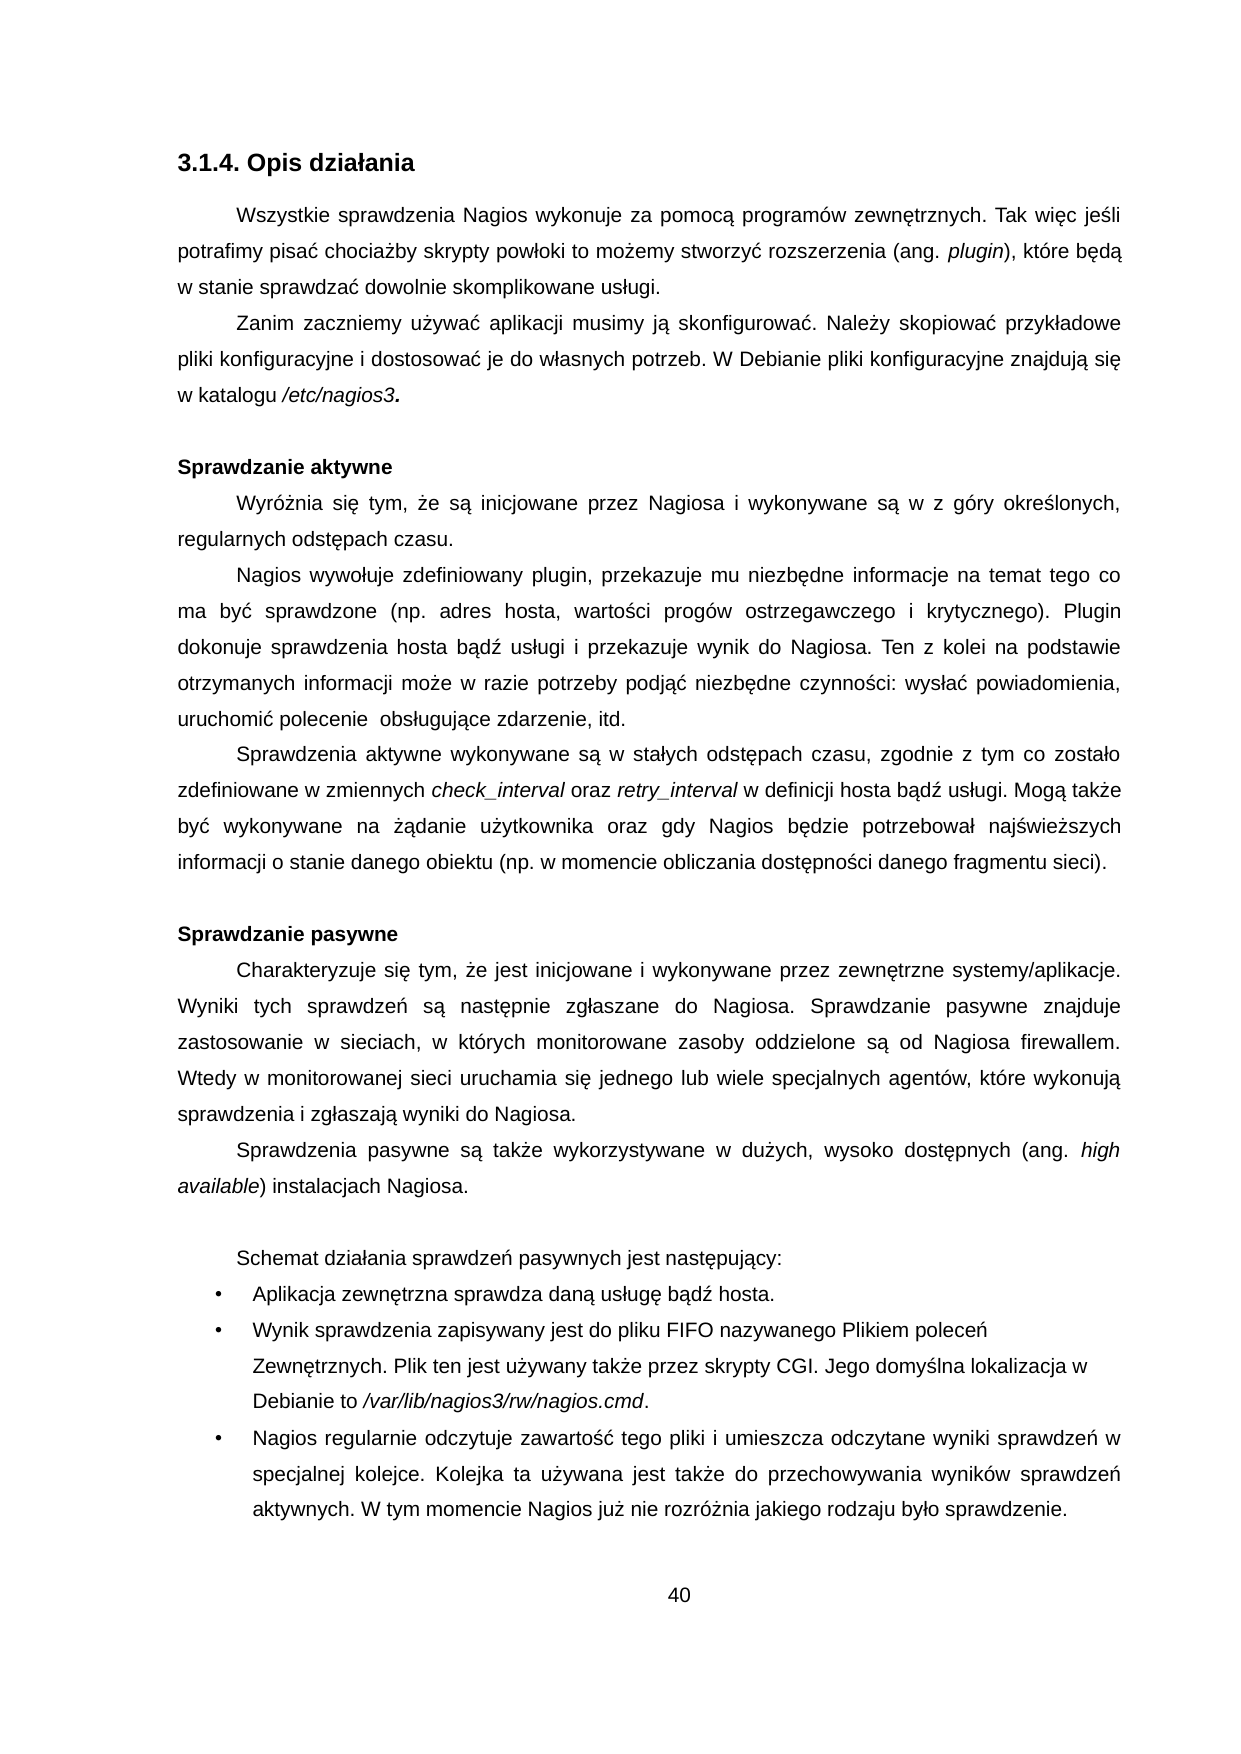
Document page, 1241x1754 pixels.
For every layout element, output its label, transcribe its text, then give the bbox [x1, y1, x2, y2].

text Nagios wywołuje zdefiniowany plugin, przekazuje mu niezbędne informacje na temat tego co ma być sprawdzone (np. adres hosta, wartości progów ostrzegawczego i krytycznego). Plugin dokonuje sprawdzenia hosta bądź usługi i przekazuje wynik do Nagiosa. Ten z kolei na podstawie otrzymanych informacji może w razie potrzeby podjąć niezbędne czynności: wysłać powiadomienia, uruchomić polecenie obsługujące zdarzenie, itd. [177, 563, 1122, 730]
text Sprawdzenia pasywne są także wykorzystywane w dużych, wysoko dostępnych (ang. high available) instalacjach Nagiosa. [177, 1138, 1122, 1197]
text Sprawdzenia aktywne wykonywane są w stałych odstępach czasu, zgodnie z tym co zostało zdefiniowane w zmiennych check_interval oraz retry_interval w definicji hosta bądź usługi. Mogą także być wykonywane na żądanie użytkownika oraz gdy Nagios będzie potrzebował najświeższych informacji o stanie danego obiektu (np. w momencie obliczania dostępności danego fragmentu sieci). [177, 742, 1122, 874]
subtitle 3.1.4. Opis działania [177, 148, 1122, 176]
text Charakteryzuje się tym, że jest inicjowane i wykonywane przez zewnętrzne systemy/aplikacje. Wyniki tych sprawdzeń są następnie zgłaszane do Nagiosa. Sprawdzanie pasywne znajduje zastosowanie w sieciach, w których monitorowane zasoby oddzielone są od Nagiosa firewallem. Wtedy w monitorowanej sieci uruchamia się jednego lub wiele specjalnych agentów, które wykonują sprawdzenia i zgłaszają wyniki do Nagiosa. [177, 958, 1122, 1126]
text Schemat działania sprawdzeń pasywnych jest następujący: [177, 1245, 1122, 1269]
list Nagios regularnie odczytuje zawartość tego pliki i umieszcza odczytane wyniki sprawdzeń w specjalnej kolejce. Kolejka ta używana jest także do przechowywania wyników sprawdzeń aktywnych. W tym momencie Nagios już nie rozróżnia jakiego rodzaju było sprawdzenie. [215, 1425, 1122, 1521]
text Sprawdzanie pasywne [177, 922, 1122, 946]
text Zanim zaczniemy używać aplikacji musimy ją skonfigurować. Należy skopiować przykładowe pliki konfiguracyjne i dostosować je do własnych potrzeb. W Debianie pliki konfiguracyjne znajdują się w katalogu /etc/nagios3. [177, 311, 1122, 407]
text Wyróżnia się tym, że są inicjowane przez Nagiosa i wykonywane są w z góry określonych, regularnych odstępach czasu. [177, 491, 1122, 551]
text Wszystkie sprawdzenia Nagios wykonuje za pomocą programów zewnętrznych. Tak więc jeśli potrafimy pisać chociażby skrypty powłoki to możemy stworzyć rozszerzenia (ang. plugin), które będą w stanie sprawdzać dowolnie skomplikowane usługi. [177, 203, 1122, 299]
list Aplikacja zewnętrzna sprawdza daną usługę bądź hosta. [215, 1281, 1122, 1305]
list Wynik sprawdzenia zapisywany jest do pliku FIFO nazywanego Plikiem poleceń Zewnętrznych. Plik ten jest używany także przez skrypty CGI. Jego domyślna lokalizacja w Debianie to /var/lib/nagios3/rw/nagios.cmd. [215, 1317, 1122, 1413]
text Sprawdzanie aktywne [177, 455, 1122, 479]
